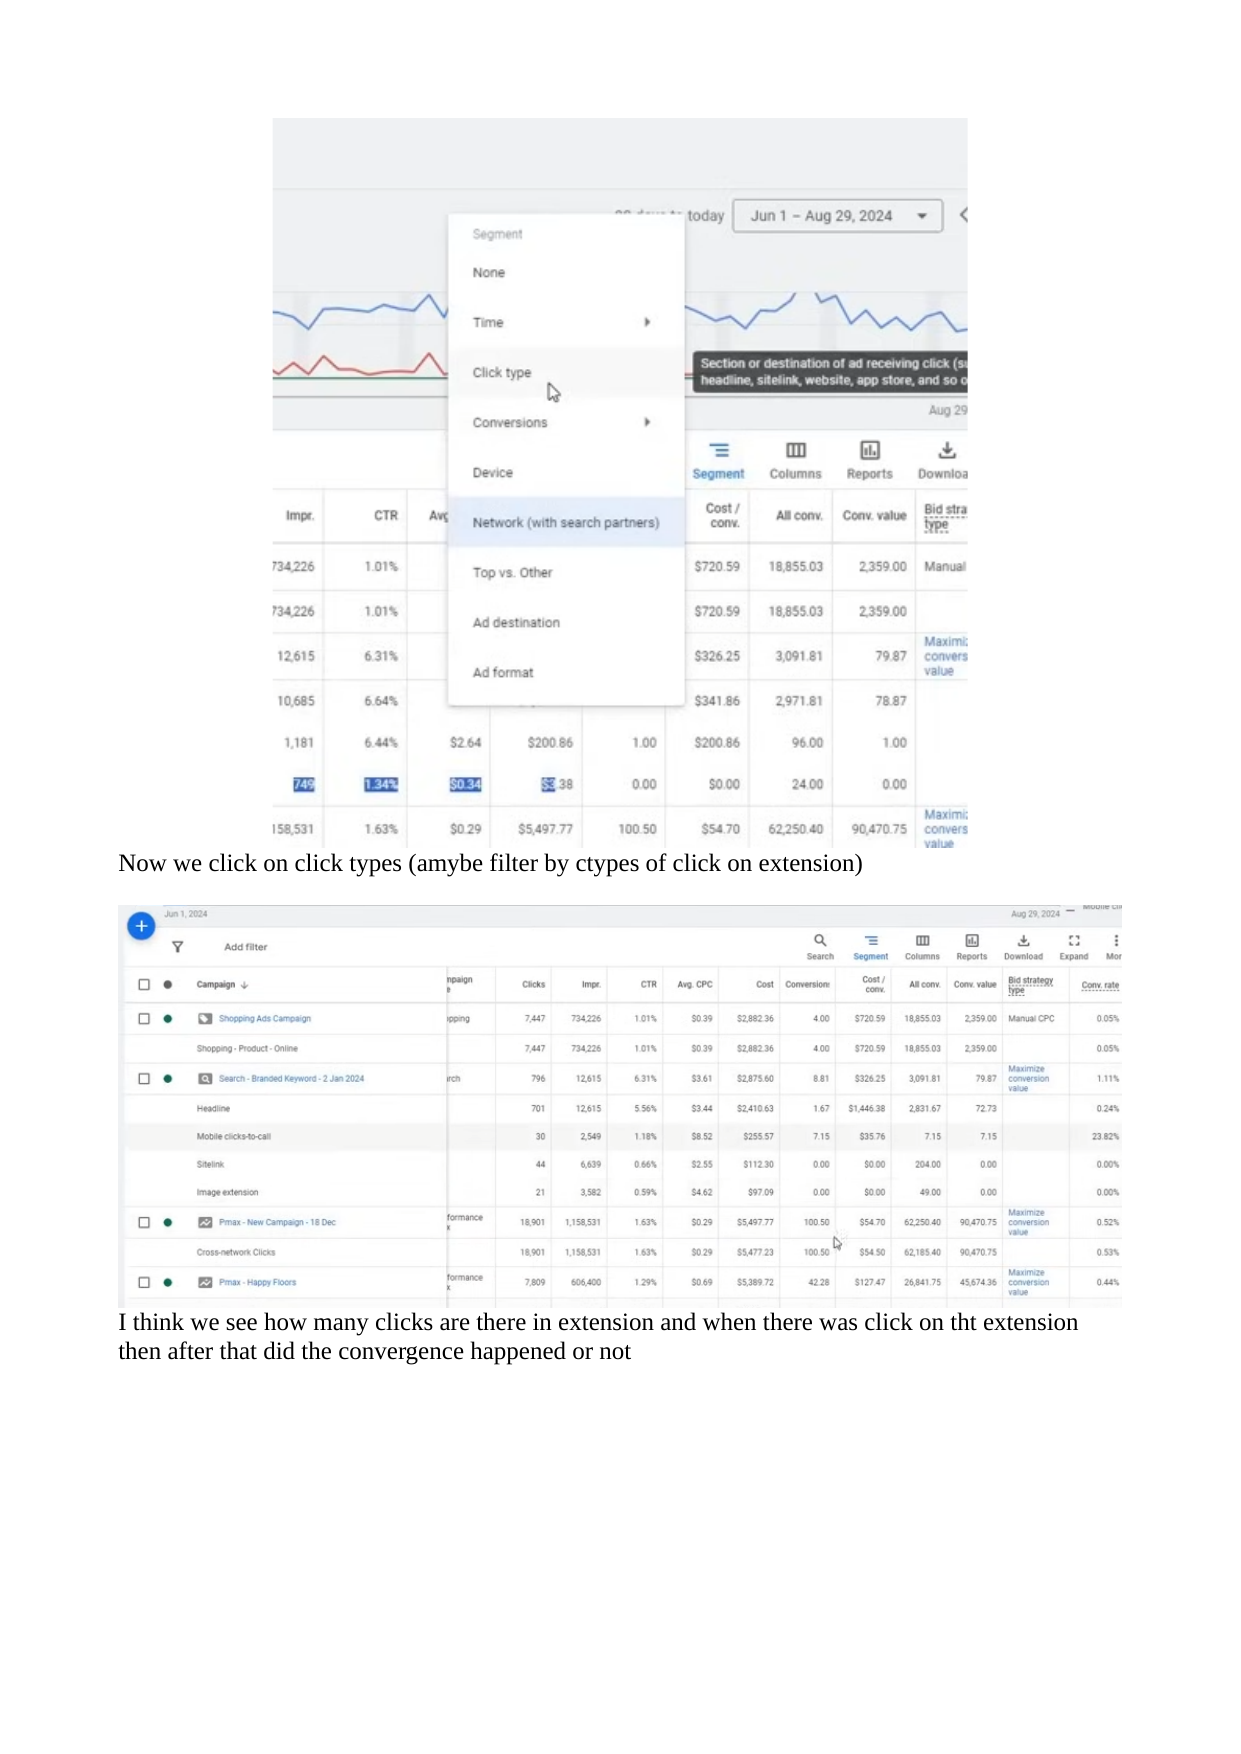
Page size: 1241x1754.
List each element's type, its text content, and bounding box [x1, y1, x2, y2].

picture [272, 118, 968, 848]
text I think we see how many clicks are there in extension and when there was click on tht extension then after that did the convergence happened or not [118, 1308, 1122, 1365]
picture [118, 905, 1122, 1308]
text Now we click on click types (amybe filter by ctypes of click on extension) [118, 118, 1122, 877]
